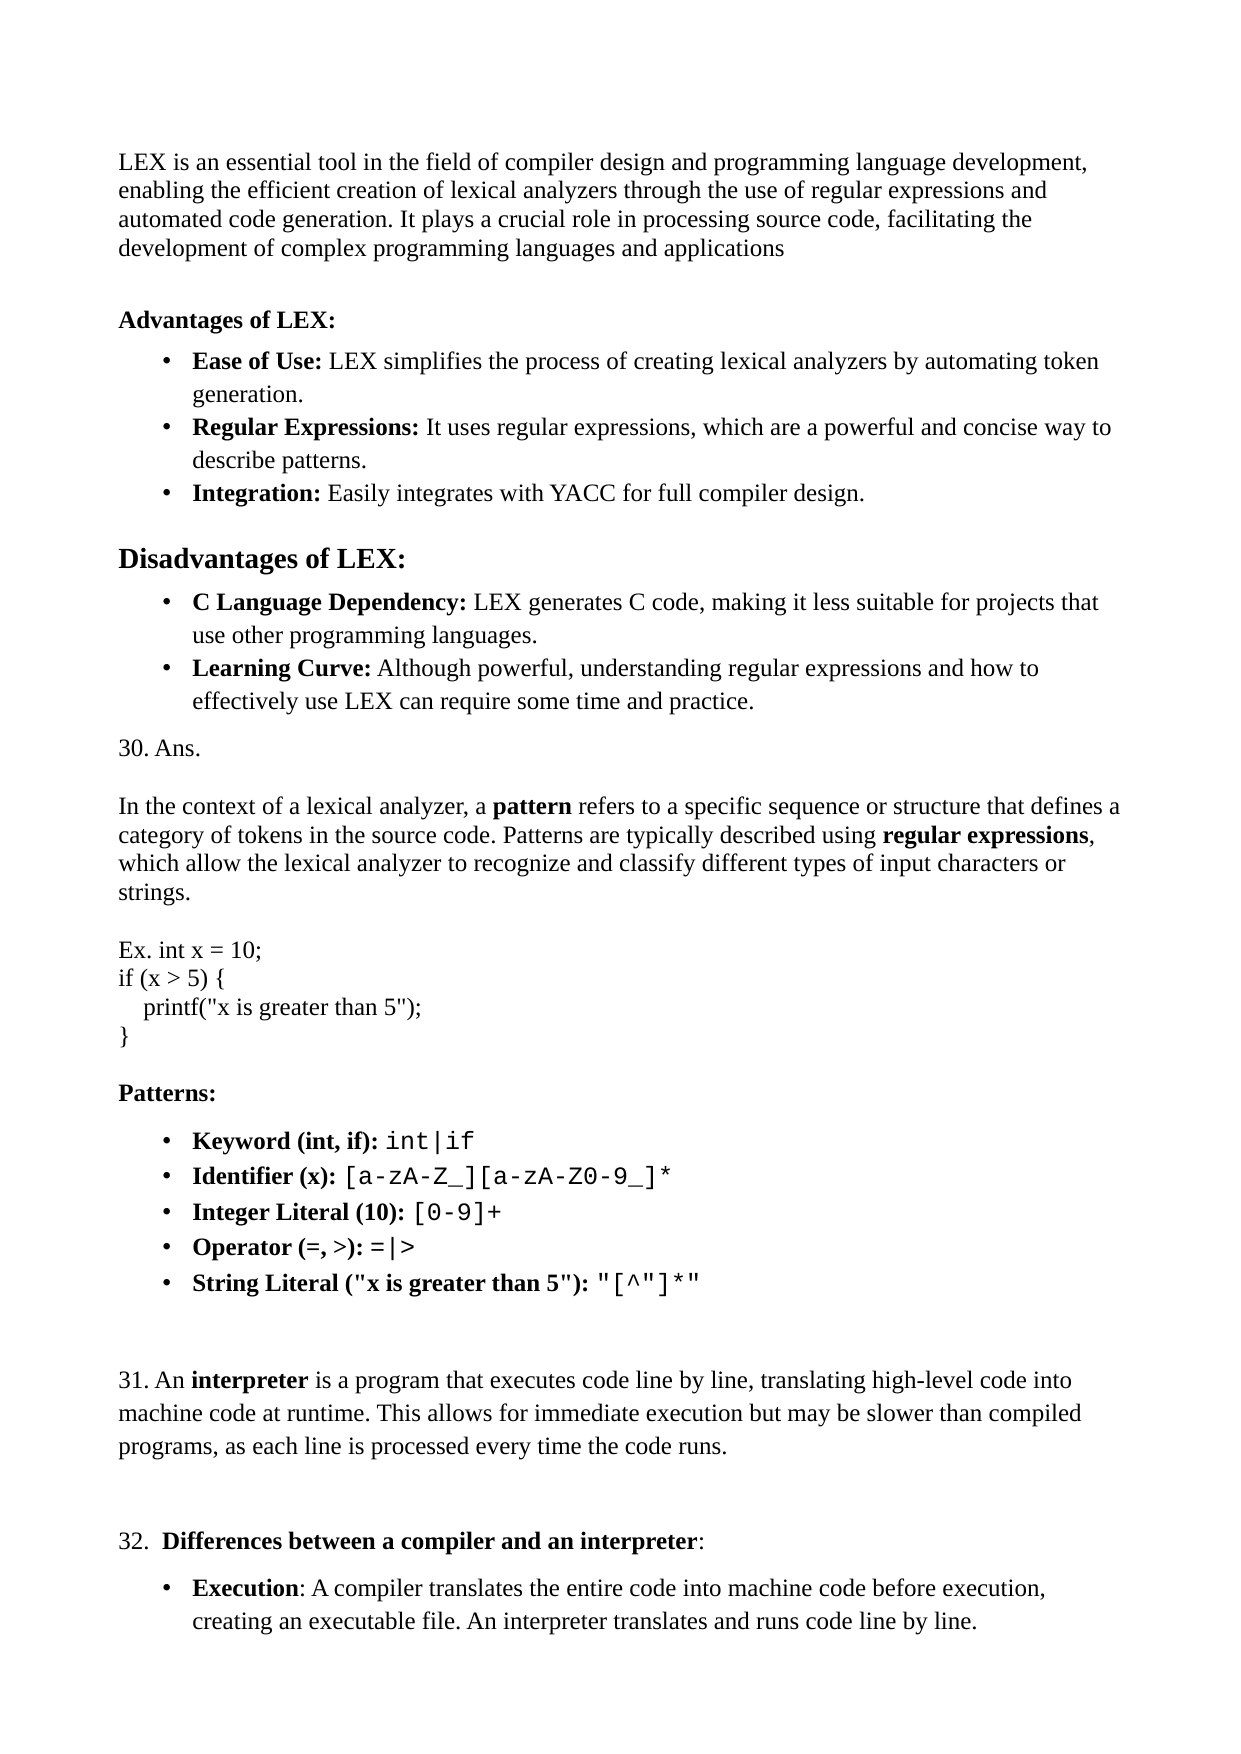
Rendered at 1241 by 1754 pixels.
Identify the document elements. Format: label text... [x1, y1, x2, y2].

list Integration: Easily integrates with YACC for full compiler design. [162, 478, 1122, 507]
subtitle Advantages of LEX: [118, 305, 1122, 334]
text LEX is an essential tool in the field of compiler design and programming language development, enabling the efficient creation of lexical analyzers through the use of regular expressions and automated code generation. It plays a crucial role in processing source code, facilitating the development of complex programming languages and applications [118, 147, 1122, 262]
list String Literal ("x is greater than 5"): "[^"]*" [162, 1268, 1122, 1298]
list C Language Dependency: LEX generates C code, making it less suitable for projects that use other programming languages. [162, 587, 1122, 648]
text 32. Differences between a compiler and an interpreter: [118, 1526, 1122, 1554]
text Ex. int x = 10; if (x > 5) { printf("x is greater than 5"); } [118, 935, 1122, 1078]
list Execution: A compiler translates the entire code into machine code before execution, creating an executable file. An interpreter translates and runs code line by line. [162, 1573, 1122, 1635]
list Keyword (int, if): int|if [162, 1126, 1122, 1157]
text 31. An interpreter is a program that executes code line by line, translating high-level code into machine code at runtime. This allows for immediate execution but may be slower than compiled programs, as each line is processed every time the code runs. [118, 1365, 1122, 1460]
list Operator (=, >): =|> [162, 1232, 1122, 1263]
list Integer Literal (10): [0-9]+ [162, 1197, 1122, 1228]
text In the context of a lexical analyzer, a pattern refers to a specific sequence or structure that defines a category of tokens in the source code. Patterns are typically described using regular expressions, which allow the lexical analyzer to recognize and classify different types of input characters or strings. [118, 791, 1122, 906]
list Identifier (x): [a-zA-Z_][a-zA-Z0-9_]* [162, 1161, 1122, 1192]
subtitle Disadvantages of LEX: [118, 541, 1122, 574]
list Regular Expressions: It uses regular expressions, which are a powerful and concise way to describe patterns. [162, 412, 1122, 474]
text 30. Ans. [118, 733, 1122, 762]
text Patterns: [118, 1078, 1122, 1107]
list Ease of Use: LEX simplifies the process of creating lexical analyzers by automating token generation. [162, 346, 1122, 408]
list Learning Curve: Although powerful, understanding regular expressions and how to effectively use LEX can require some time and practice. [162, 653, 1122, 714]
